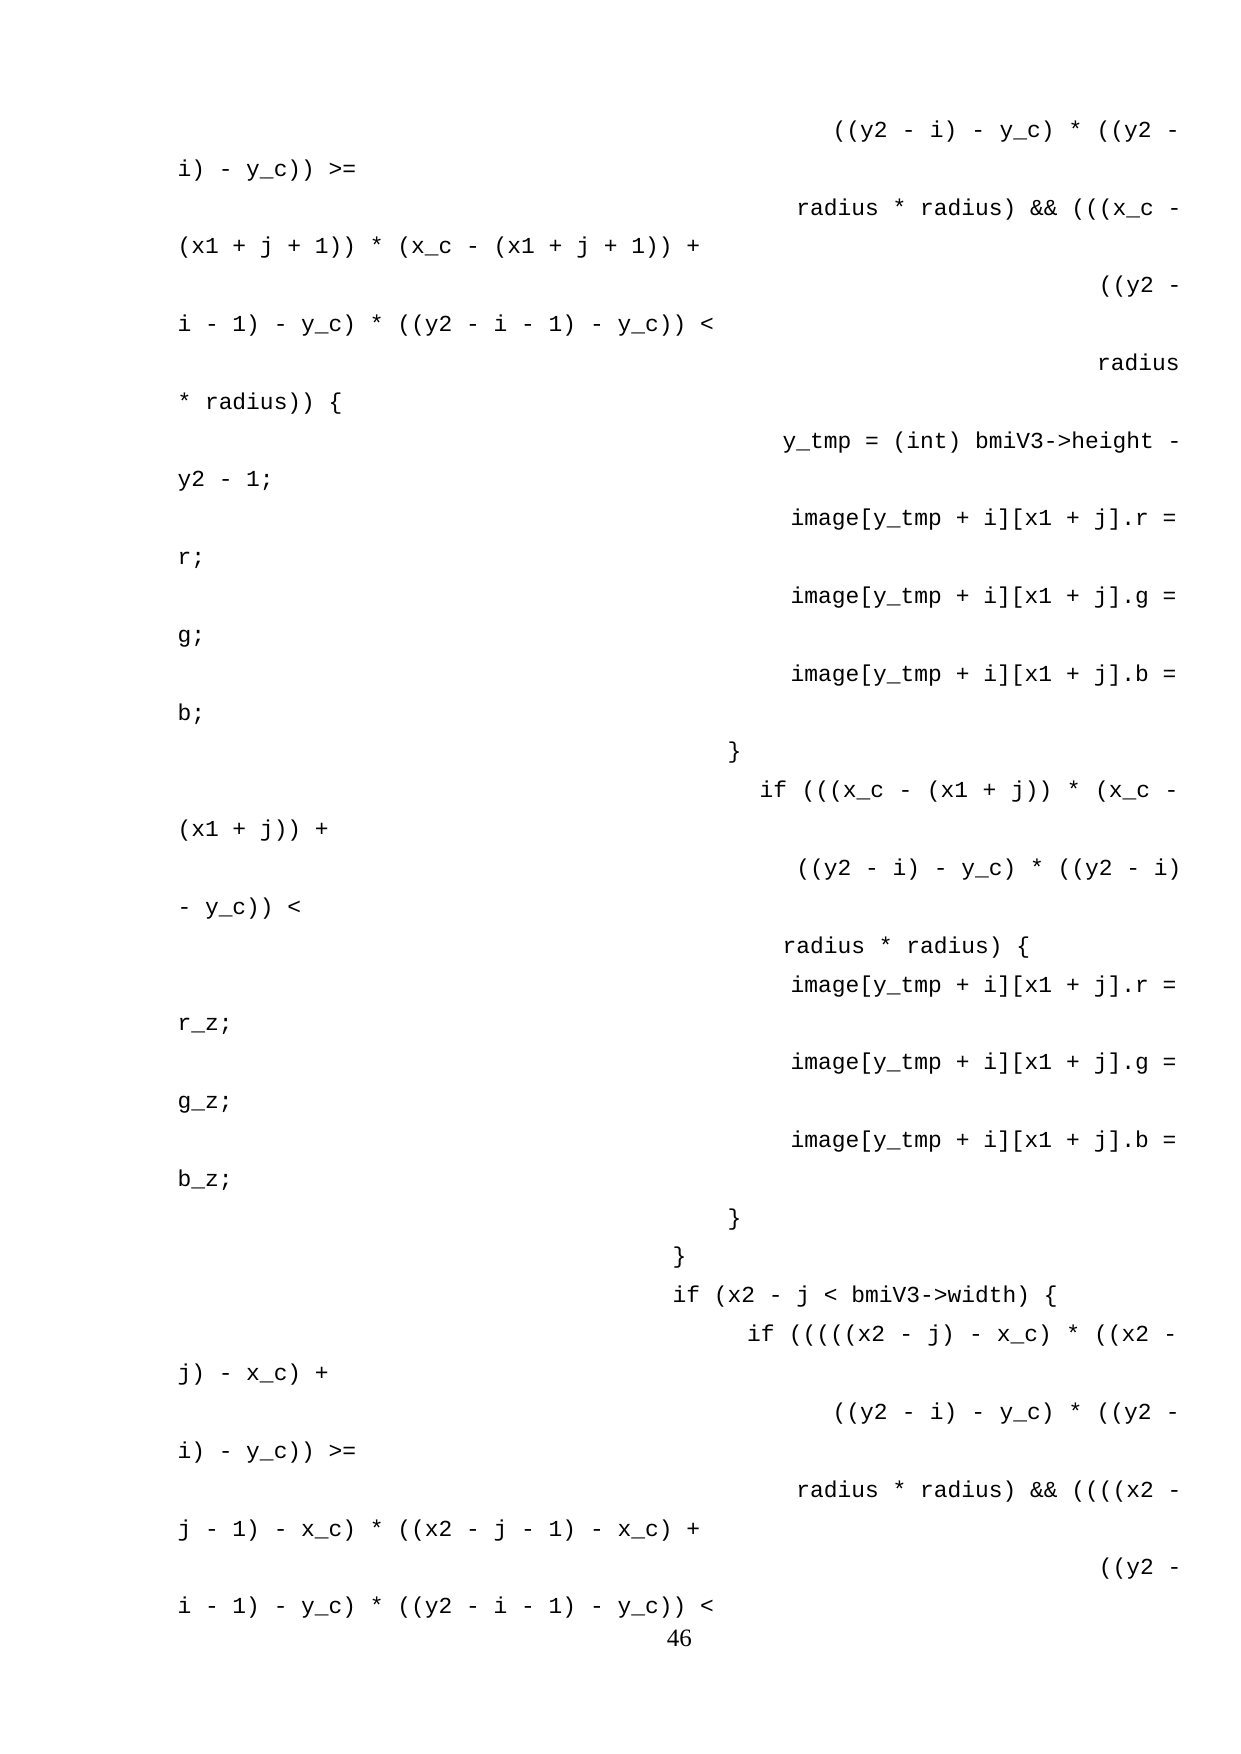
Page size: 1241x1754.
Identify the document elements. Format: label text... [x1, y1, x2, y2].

text } [177, 1245, 1181, 1271]
text } [177, 740, 1181, 766]
text if (((((x2 - j) - x_c) * ((x2 - j) - x_c) + [177, 1323, 1181, 1387]
text ((y2 - i - 1) - y_c) * ((y2 - i - 1) - y_c)) < [177, 273, 1181, 338]
text ((y2 - i) - y_c) * ((y2 - i) - y_c)) < [177, 856, 1181, 921]
text radius * radius) { [177, 934, 1181, 960]
text radius * radius) && ((((x2 - j - 1) - x_c) * ((x2 - j - 1) - x_c) + [177, 1478, 1181, 1543]
text radius * radius)) { [177, 351, 1181, 416]
text image[y_tmp + i][x1 + j].r = r; [177, 507, 1181, 571]
text if (x2 - j < bmiV3->width) { [177, 1284, 1181, 1310]
text image[y_tmp + i][x1 + j].g = g_z; [177, 1051, 1181, 1115]
text image[y_tmp + i][x1 + j].r = r_z; [177, 973, 1181, 1038]
text if (((x_c - (x1 + j)) * (x_c - (x1 + j)) + [177, 779, 1181, 843]
text ((y2 - i - 1) - y_c) * ((y2 - i - 1) - y_c)) < [177, 1556, 1181, 1621]
text image[y_tmp + i][x1 + j].b = b_z; [177, 1128, 1181, 1193]
text radius * radius) && (((x_c - (x1 + j + 1)) * (x_c - (x1 + j + 1)) + [177, 196, 1181, 261]
text image[y_tmp + i][x1 + j].g = g; [177, 584, 1181, 649]
text } [177, 1206, 1181, 1232]
text ((y2 - i) - y_c) * ((y2 - i) - y_c)) >= [177, 118, 1181, 183]
text ((y2 - i) - y_c) * ((y2 - i) - y_c)) >= [177, 1400, 1181, 1465]
text image[y_tmp + i][x1 + j].b = b; [177, 662, 1181, 727]
text y_tmp = (int) bmiV3->height - y2 - 1; [177, 429, 1181, 494]
